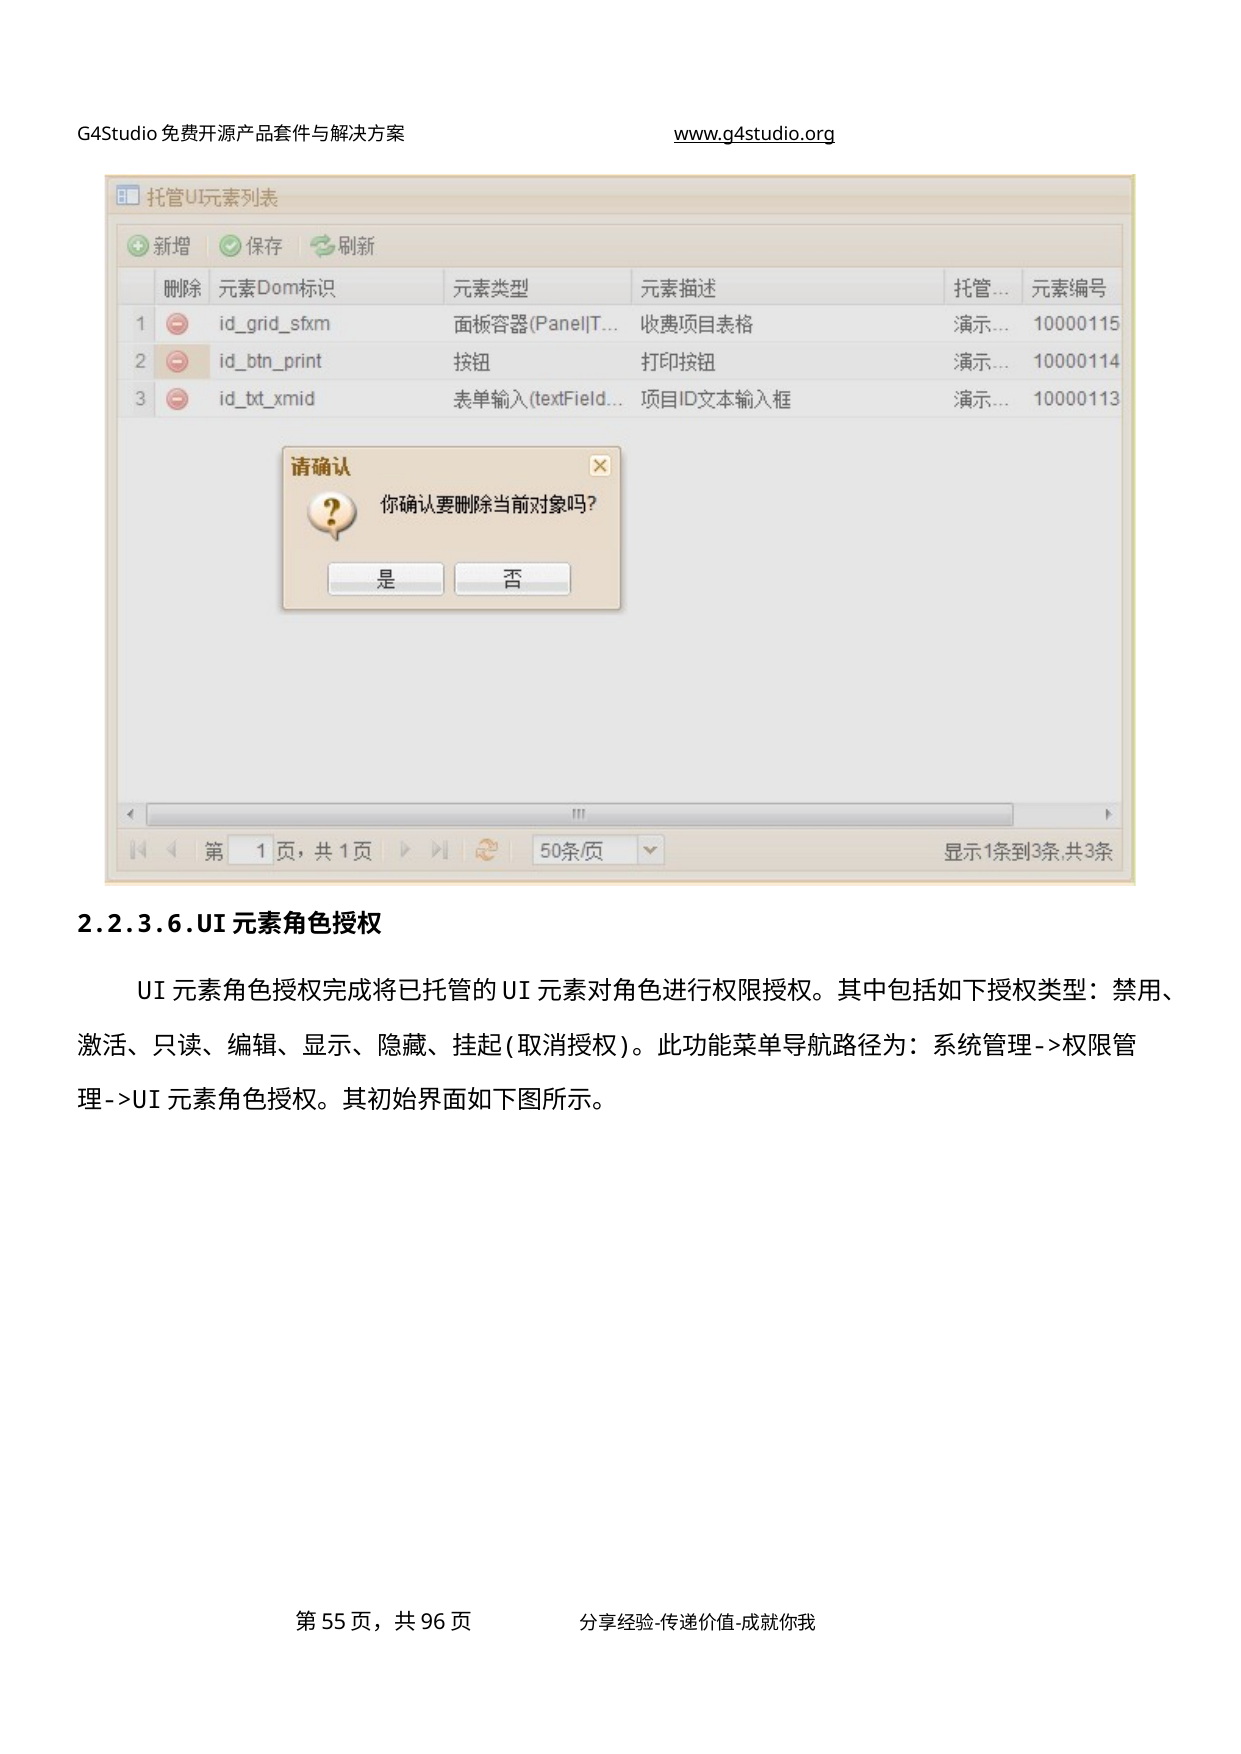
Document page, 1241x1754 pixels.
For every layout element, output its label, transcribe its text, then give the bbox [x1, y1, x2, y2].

subtitle 2.2.3.6.UI元素角色授权 [77, 175, 1163, 940]
text UI元素角色授权完成将已托管的UI元素对角色进行权限授权。其中包括如下授权类型：禁用、激活、只读、编辑、显示、隐藏、挂起(取消授权)。此功能菜单导航路径为：系统管理->权限管理->UI元素角色授权。其初始界面如下图所示。 [77, 971, 1163, 1116]
picture [104, 174, 1136, 886]
